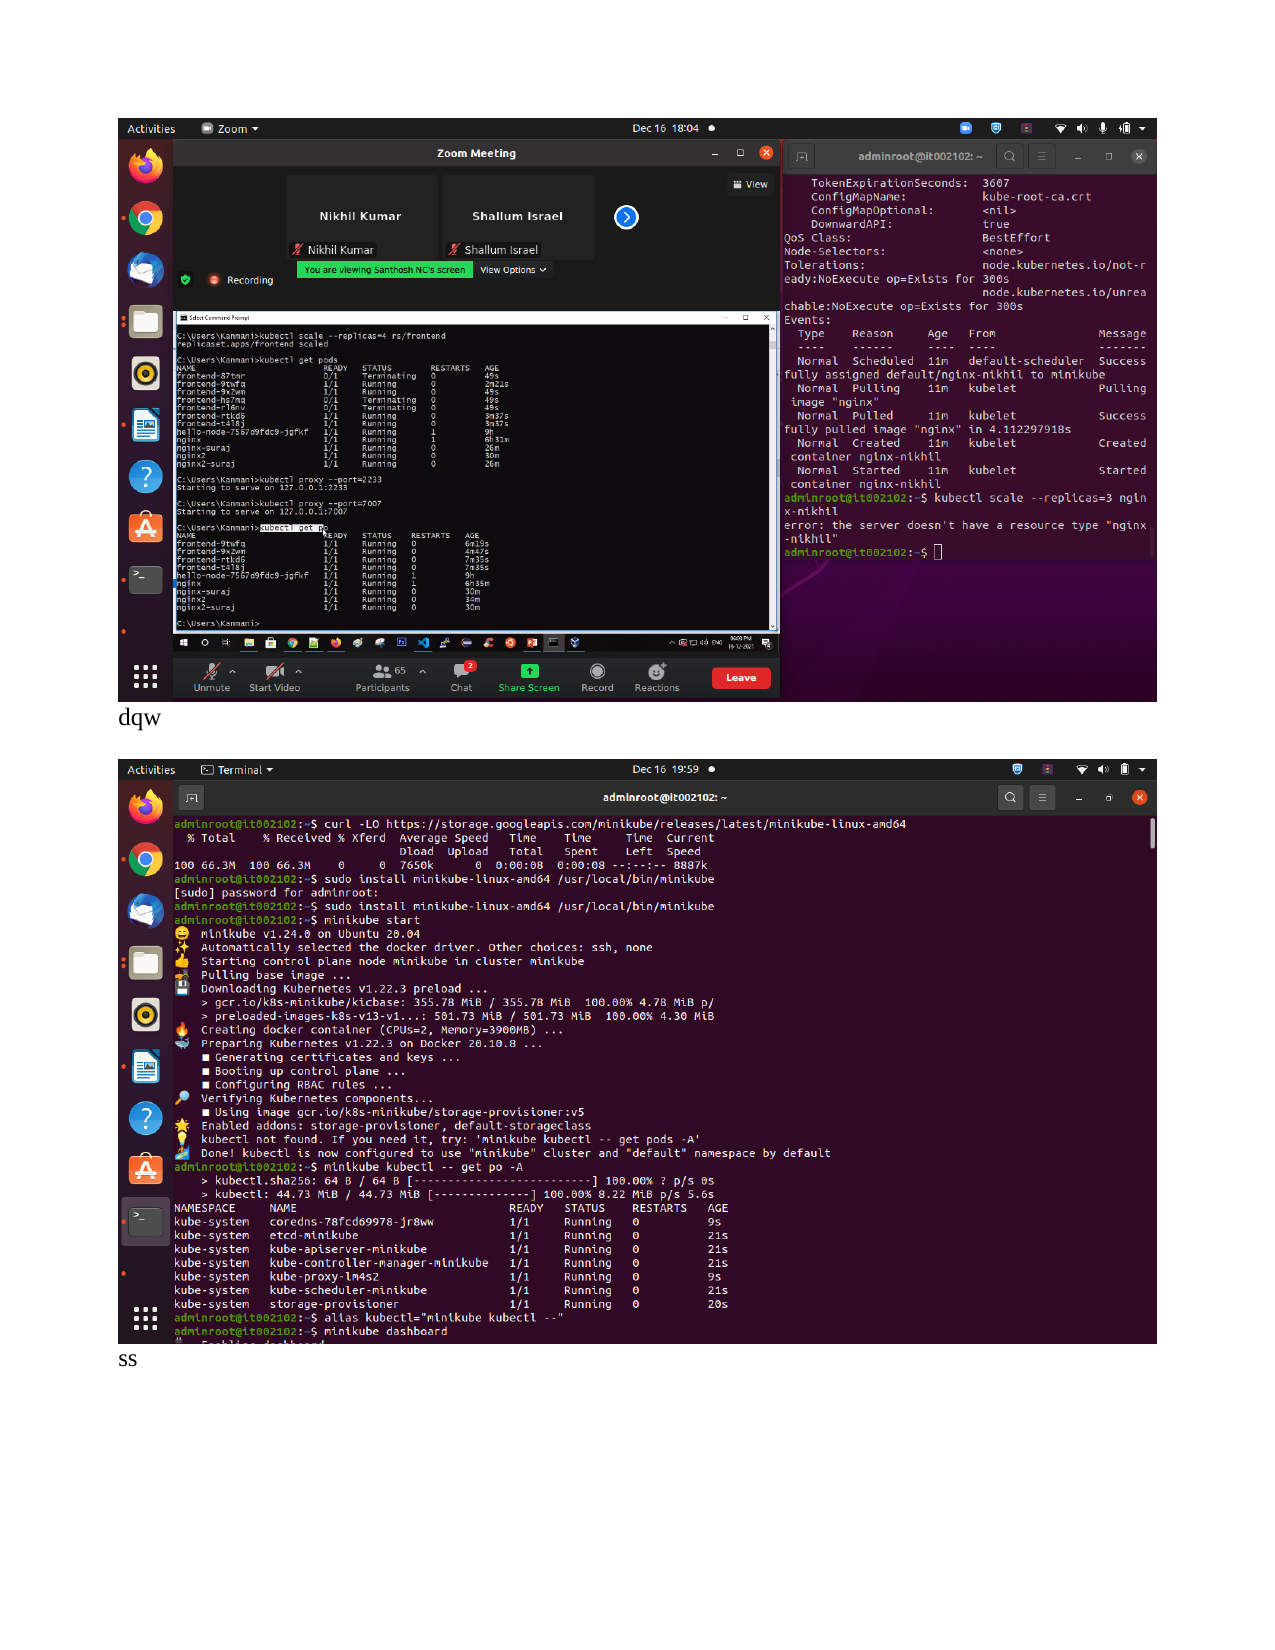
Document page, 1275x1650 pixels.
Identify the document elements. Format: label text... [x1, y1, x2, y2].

picture [118, 759, 1157, 1344]
text ss [118, 1344, 1157, 1372]
picture [118, 118, 1157, 702]
text dqw [118, 702, 1157, 731]
